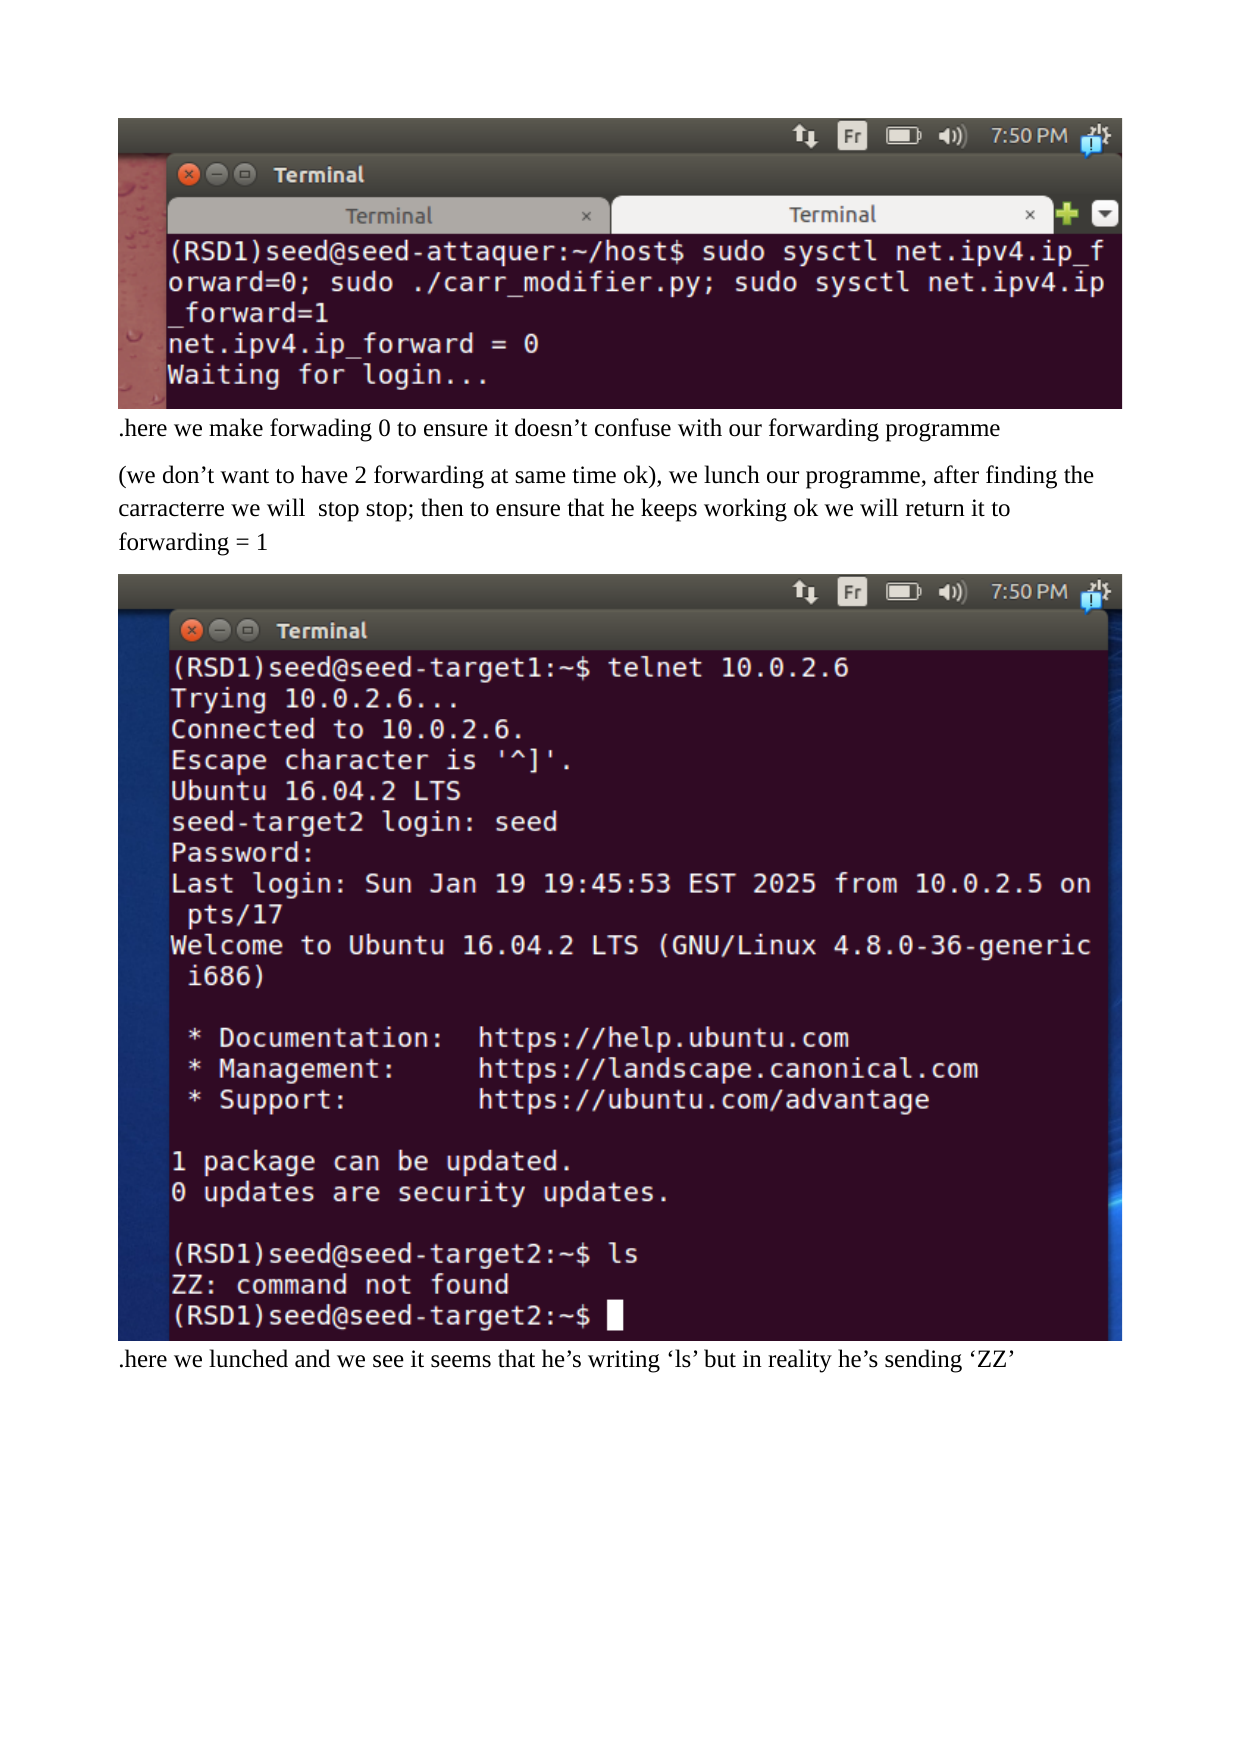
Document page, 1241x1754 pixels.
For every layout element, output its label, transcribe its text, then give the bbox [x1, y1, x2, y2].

text (we don’t want to have 2 forwarding at same time ok), we lunch our programme, after finding the carracterre we will stop stop; then to ensure that he keeps working ok we will return it to forwarding = 1 [118, 461, 1122, 555]
picture [118, 574, 1123, 1341]
text .here we make forwading 0 to ensure it doesn’t confuse with our forwarding programme [118, 409, 1122, 442]
picture [118, 118, 1123, 409]
text .here we lunched and we see it seems that he’s writing ‘ls’ but in reality he’s sending ‘ZZ’ [118, 1341, 1122, 1373]
